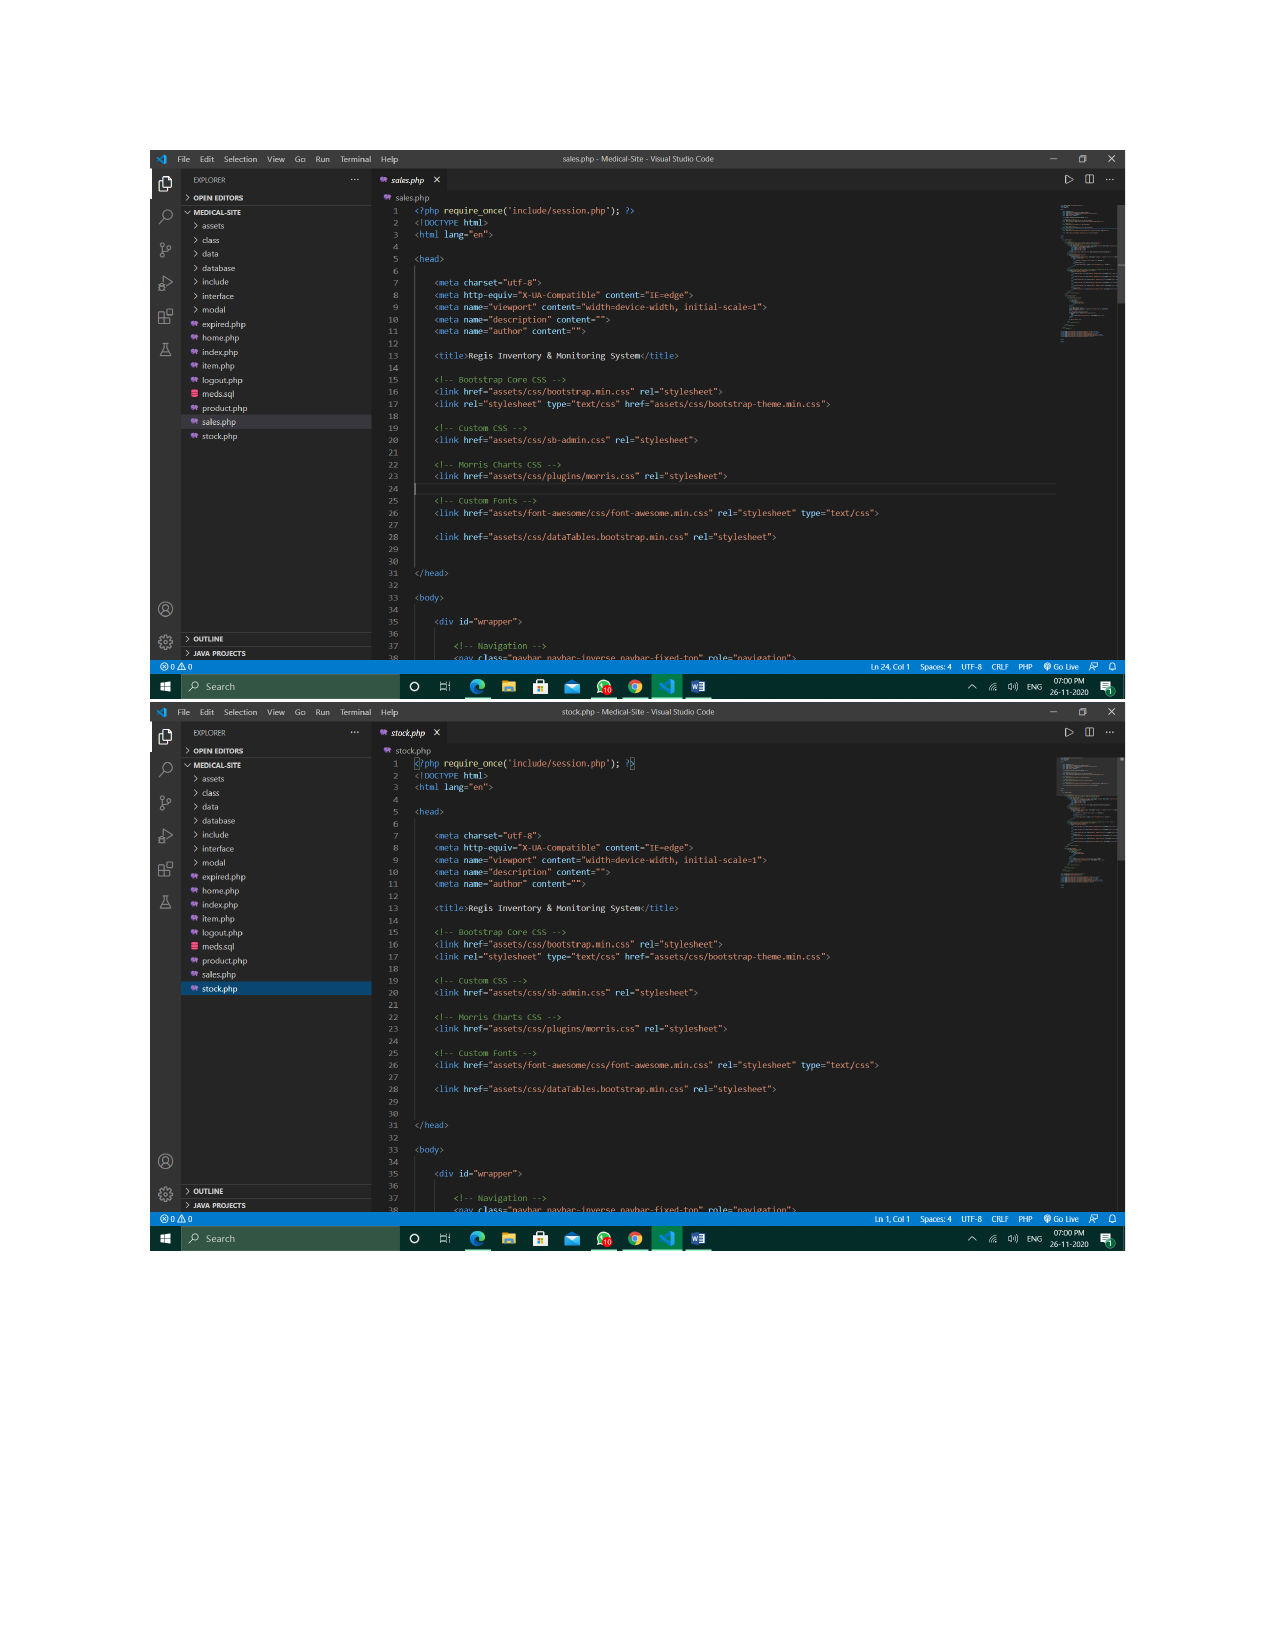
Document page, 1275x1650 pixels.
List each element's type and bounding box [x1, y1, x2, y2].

picture [150, 702, 1125, 1251]
picture [150, 150, 1125, 699]
